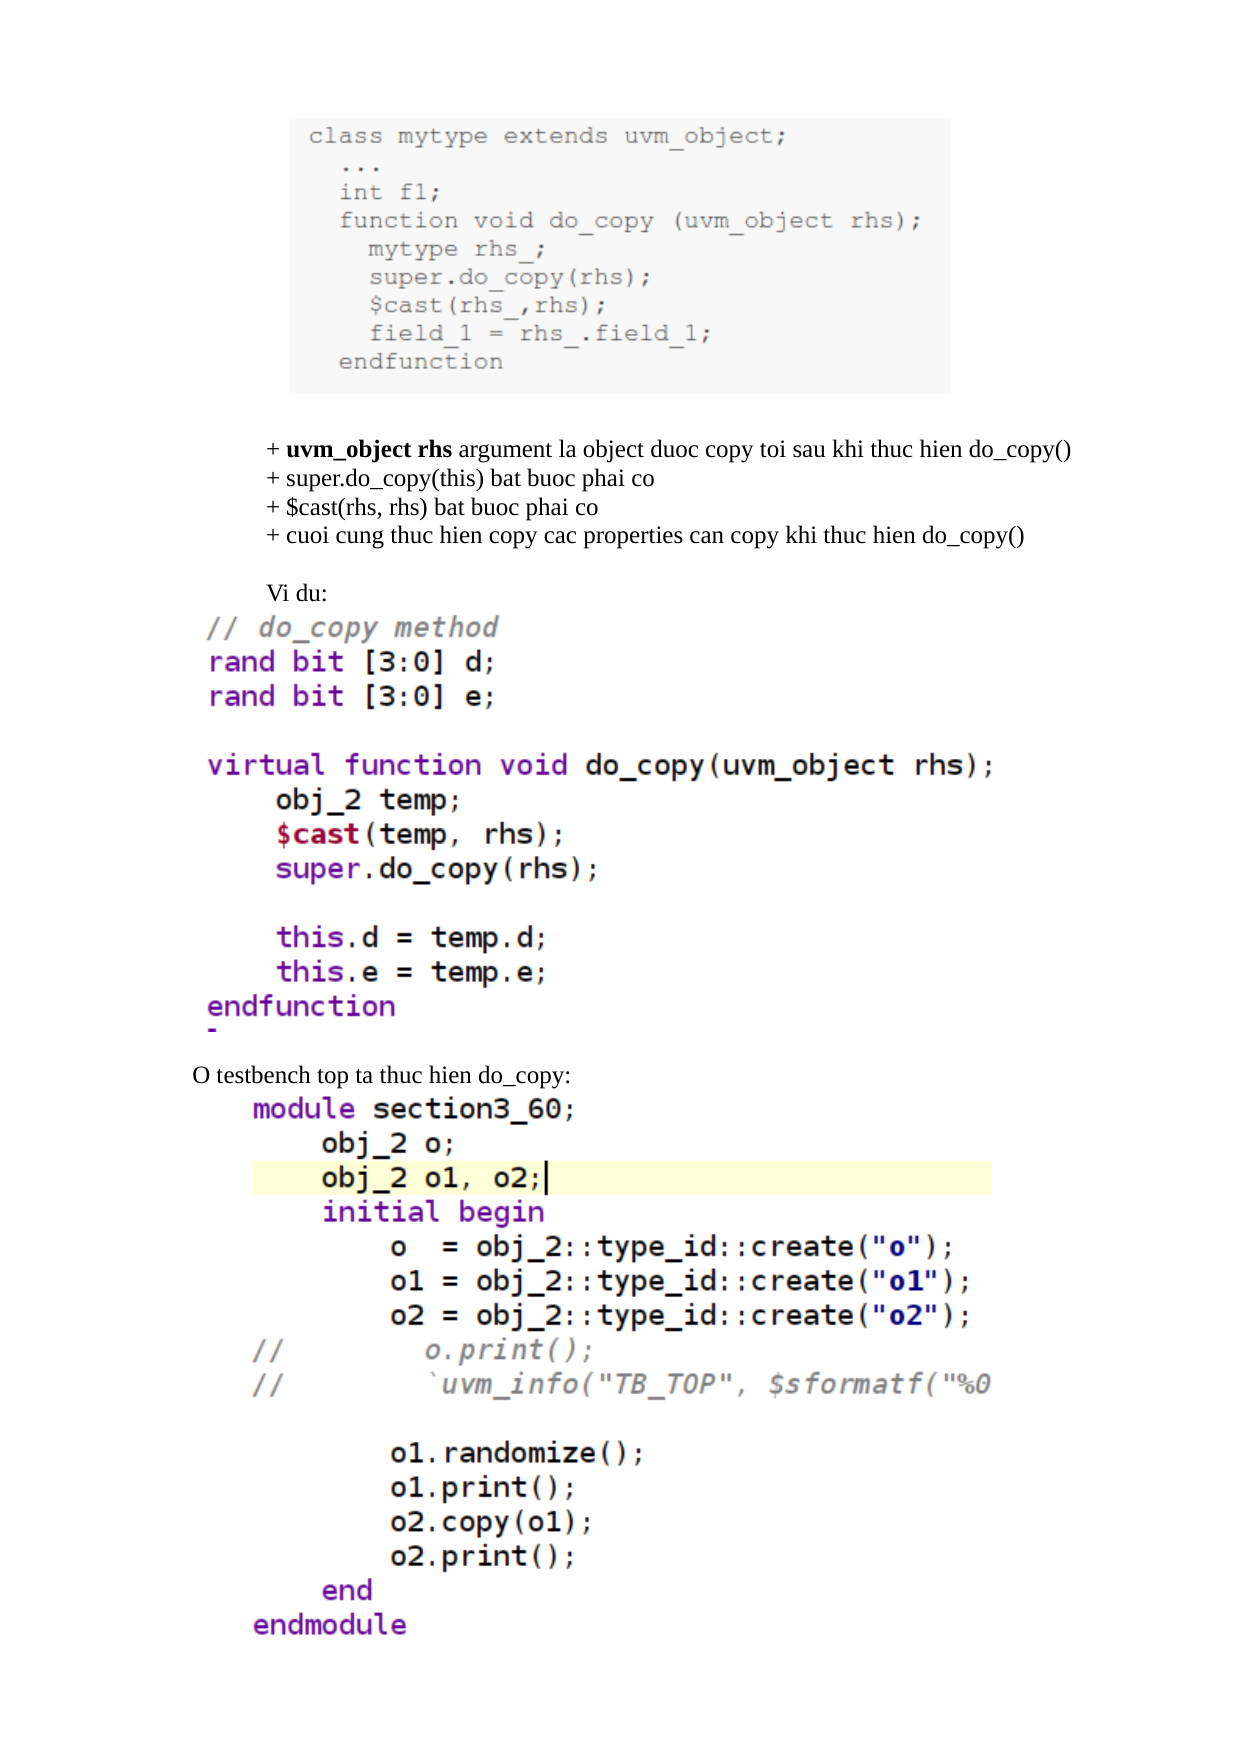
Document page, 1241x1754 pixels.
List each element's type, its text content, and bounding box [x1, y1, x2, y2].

text + uvm_object rhs argument la object duoc copy toi sau khi thuc hien do_copy() [118, 434, 1122, 463]
text Vi du: [118, 578, 1122, 607]
text + super.do_copy(this) bat buoc phai co [118, 463, 1122, 492]
picture [248, 1089, 992, 1663]
text + $cast(rhs, rhs) bat buoc phai co [118, 492, 1122, 521]
text + cuoi cung thuc hien copy cac properties can copy khi thuc hien do_copy() [118, 521, 1122, 549]
text O testbench top ta thuc hien do_copy: [118, 607, 1122, 1089]
picture [199, 606, 1042, 1032]
picture [289, 118, 951, 394]
